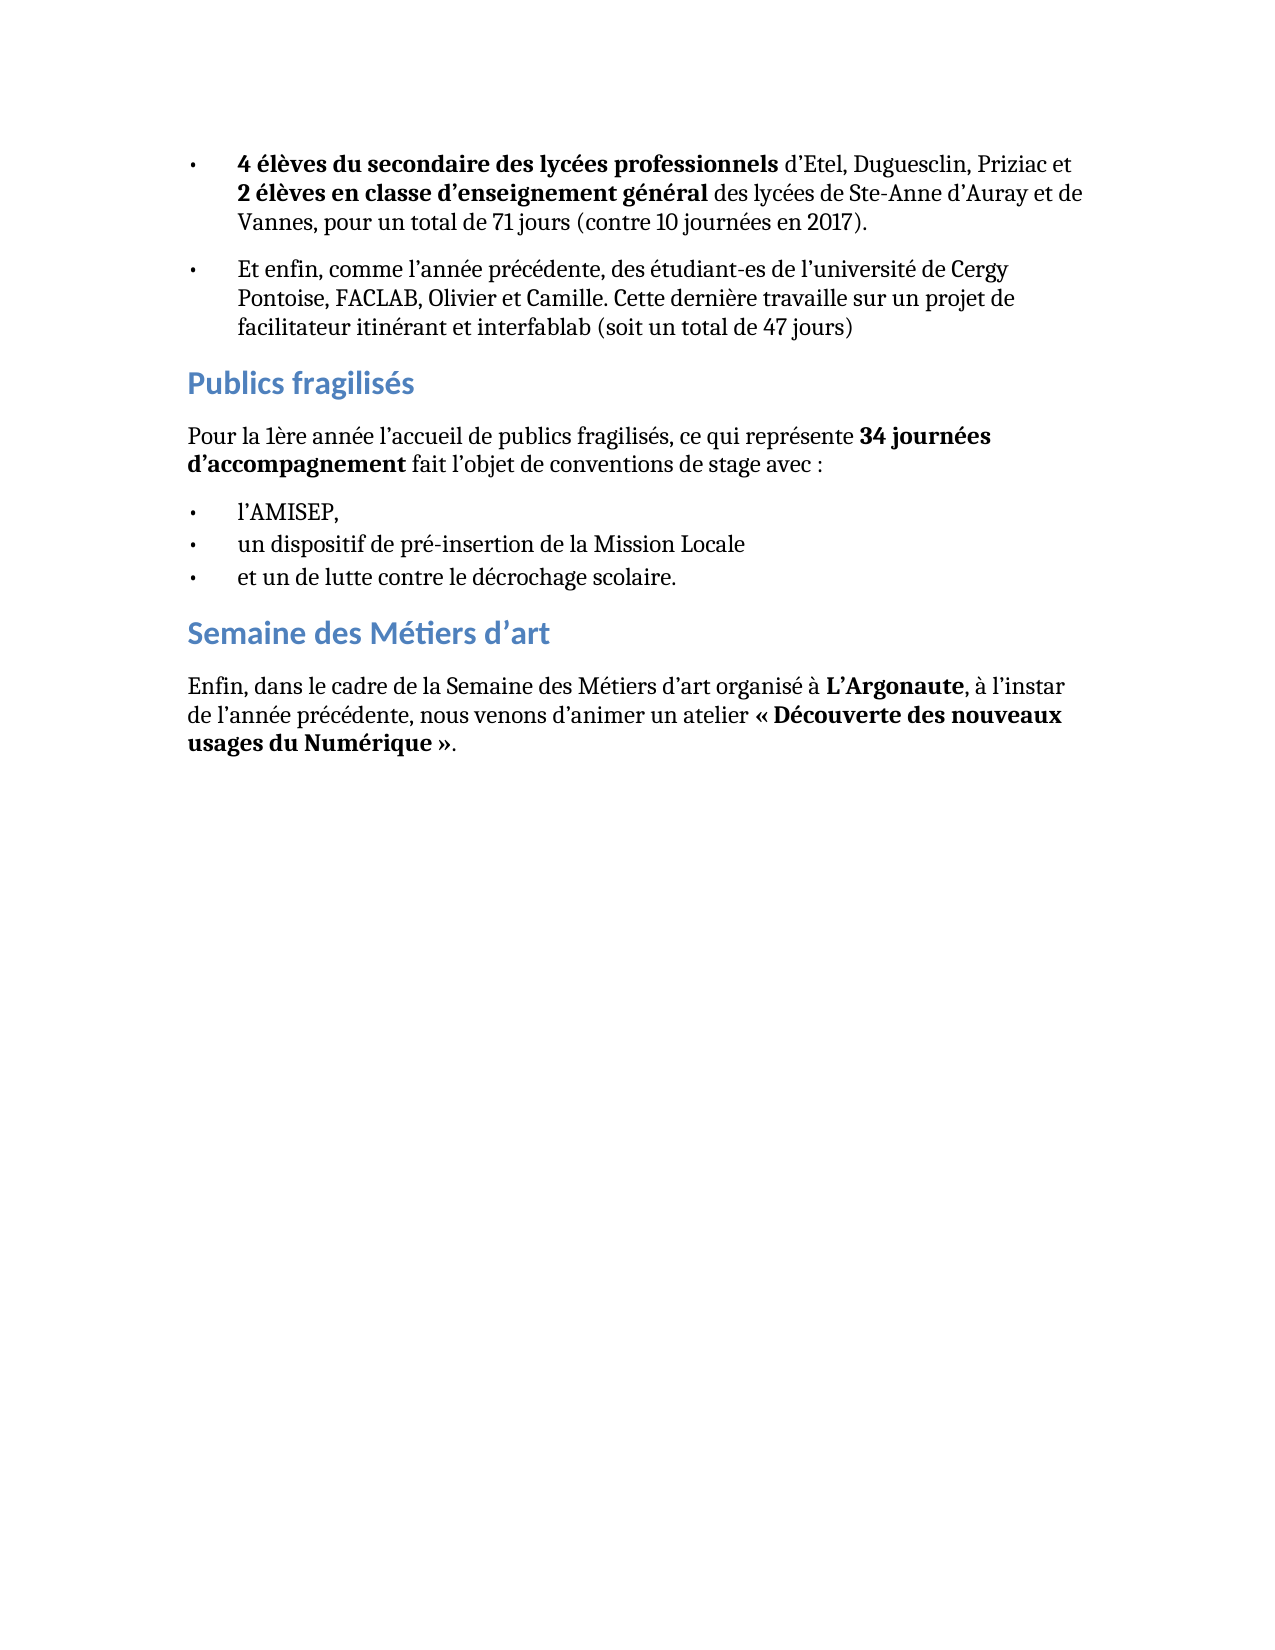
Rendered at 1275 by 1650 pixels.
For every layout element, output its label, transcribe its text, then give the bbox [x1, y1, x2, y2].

list un dispositif de pré-insertion de la Mission Locale [187, 530, 1087, 559]
text Enfin, dans le cadre de la Semaine des Métiers d’art organisé à L’Argonaute, à l’instar de l’année précédente, nous venons d’animer un atelier « Découverte des nouveaux usages du Numérique ». [187, 672, 1087, 758]
text Pour la 1ère année l’accueil de publics fragilisés, ce qui représente 34 journées d’accompagnement fait l’objet de conventions de stage avec : [187, 422, 1087, 479]
subtitle Publics fragilisés [187, 362, 1087, 403]
list et un de lutte contre le décrochage scolaire. [187, 563, 1087, 592]
list 4 élèves du secondaire des lycées professionnels d’Etel, Duguesclin, Priziac et 2 élèves en classe d’enseignement général des lycées de Ste-Anne d’Auray et de Vannes, pour un total de 71 jours (contre 10 journées en 2017). [187, 150, 1087, 236]
subtitle Semaine des Métiers d’art [187, 612, 1087, 653]
list l’AMISEP, [187, 498, 1087, 527]
list Et enfin, comme l’année précédente, des étudiant-es de l’université de Cergy Pontoise, FACLAB, Olivier et Camille. Cette dernière travaille sur un projet de facilitateur itinérant et interfablab (soit un total de 47 jours) [187, 255, 1087, 341]
